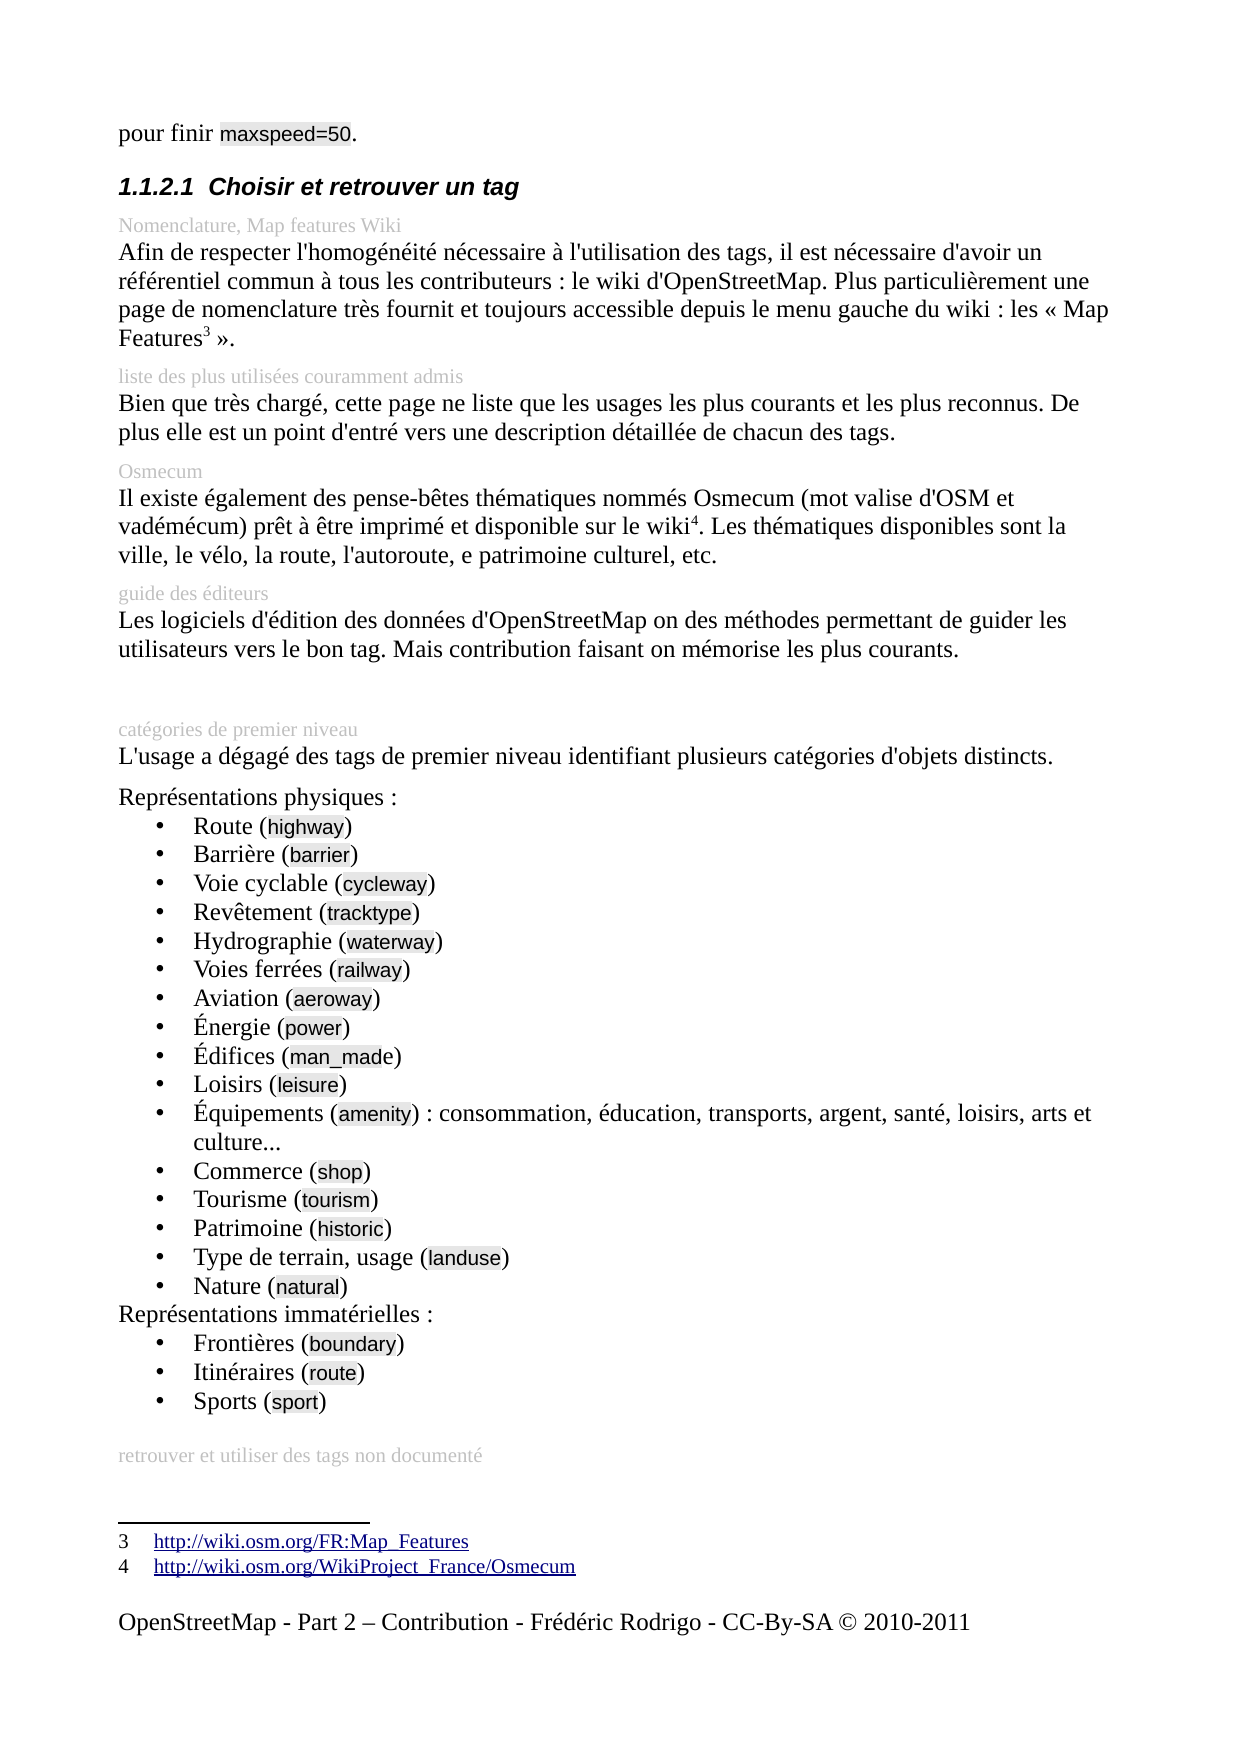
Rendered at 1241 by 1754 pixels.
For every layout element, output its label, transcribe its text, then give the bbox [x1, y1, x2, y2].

subtitle Choisir et retrouver un tag [118, 172, 1122, 200]
list Voie cyclable (cycleway) [156, 868, 1122, 897]
list Frontières (boundary) [156, 1328, 1122, 1357]
text Bien que très chargé, cette page ne liste que les usages les plus courants et les plus reconnus. De plus elle est un point d'entré vers une description détaillée de chacun des tags. [118, 388, 1122, 446]
list Nature (natural) [156, 1271, 1122, 1299]
text Représentations immatérielles : [118, 1299, 1122, 1328]
list Route (highway) [156, 811, 1122, 839]
list Loisirs (leisure) [156, 1069, 1122, 1098]
text Représentations physiques : [118, 782, 1122, 811]
list Énergie (power) [156, 1012, 1122, 1041]
list Itinéraires (route) [156, 1357, 1122, 1386]
list Édifices (man_made) [156, 1041, 1122, 1069]
text guide des éditeurs [118, 581, 1122, 605]
text L'usage a dégagé des tags de premier niveau identifiant plusieurs catégories d'objets distincts. [118, 741, 1122, 769]
list Type de terrain, usage (landuse) [156, 1242, 1122, 1271]
list Revêtement (tracktype) [156, 897, 1122, 926]
text http://wiki.osm.org/WikiProject_France/Osmecum [118, 1553, 1122, 1578]
text pour finir maxspeed=50. [118, 118, 1122, 147]
text liste des plus utilisées couramment admis [118, 364, 1122, 388]
list Patrimoine (historic) [156, 1213, 1122, 1242]
list Hydrographie (waterway) [156, 926, 1122, 954]
list Aviation (aeroway) [156, 983, 1122, 1012]
text catégories de premier niveau [118, 717, 1122, 741]
text Afin de respecter l'homogénéité nécessaire à l'utilisation des tags, il est nécessaire d'avoir un référentiel commun à tous les contributeurs : le wiki d'OpenStreetMap. Plus particulièrement une page de nomenclature très fournit et toujours accessible depuis le menu gauche du wiki : les « Map Features ». [118, 237, 1122, 352]
list Voies ferrées (railway) [156, 954, 1122, 983]
text http://wiki.osm.org/FR:Map_Features [118, 1529, 1122, 1553]
list Barrière (barrier) [156, 839, 1122, 868]
list Tourisme (tourism) [156, 1184, 1122, 1213]
text Osmecum [118, 458, 1122, 483]
list Équipements (amenity) : consommation, éducation, transports, argent, santé, loisirs, arts et culture... [156, 1098, 1122, 1156]
text Nomenclature, Map features Wiki [118, 213, 1122, 237]
text retrouver et utiliser des tags non documenté [118, 1443, 1122, 1467]
list Sports (sport) [156, 1386, 1122, 1414]
list Commerce (shop) [156, 1156, 1122, 1184]
text Les logiciels d'édition des données d'OpenStreetMap on des méthodes permettant de guider les utilisateurs vers le bon tag. Mais contribution faisant on mémorise les plus courants. [118, 605, 1122, 663]
text Il existe également des pense-bêtes thématiques nommés Osmecum (mot valise d'OSM et vadémécum) prêt à être imprimé et disponible sur le wiki. Les thématiques disponibles sont la ville, le vélo, la route, l'autoroute, e patrimoine culturel, etc. [118, 483, 1122, 569]
